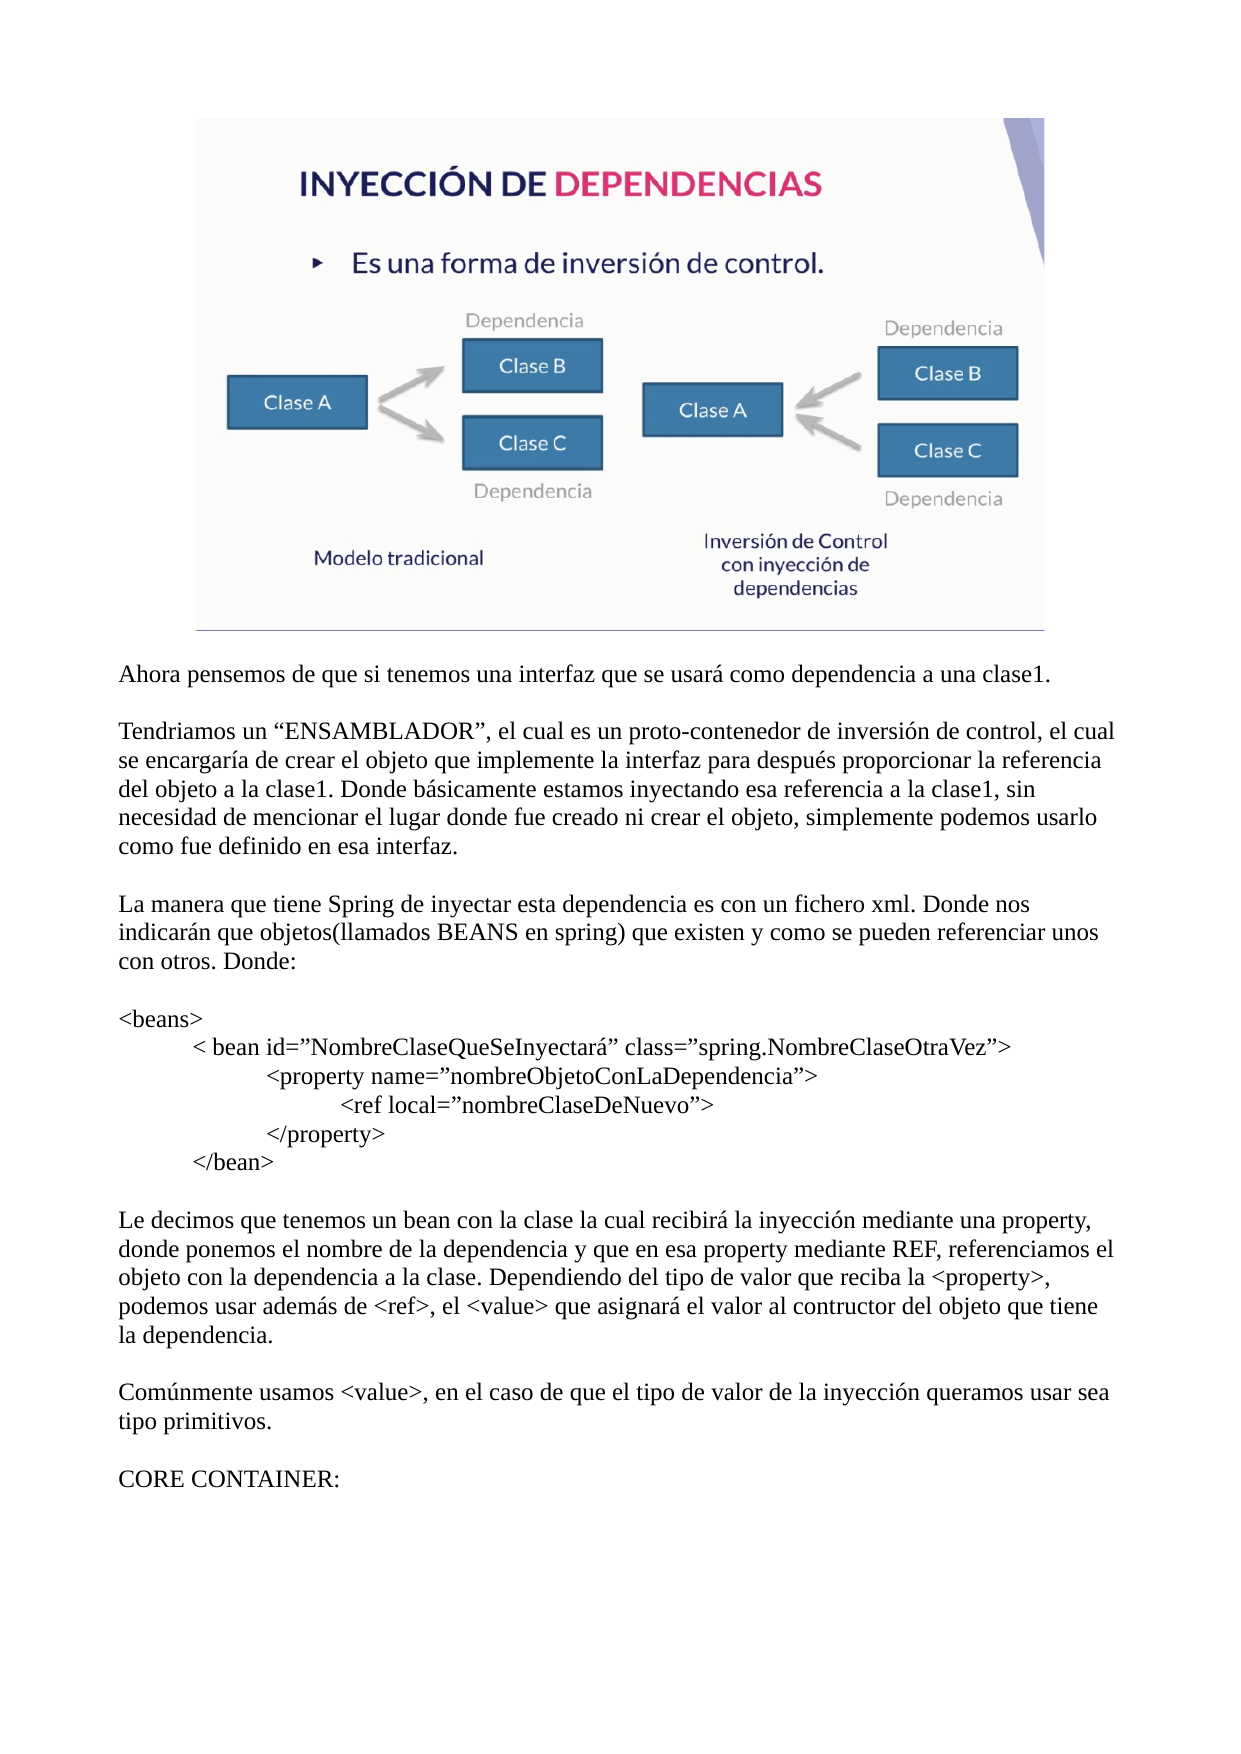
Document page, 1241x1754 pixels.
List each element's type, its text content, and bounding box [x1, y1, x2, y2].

text Ahora pensemos de que si tenemos una interfaz que se usará como dependencia a una clase1. [118, 659, 1122, 687]
text </bean> [118, 1147, 1122, 1176]
text </property> [118, 1119, 1122, 1147]
text <property name=”nombreObjetoConLaDependencia”> [118, 1061, 1122, 1090]
text La manera que tiene Spring de inyectar esta dependencia es con un fichero xml. Donde nos indicarán que objetos(llamados BEANS en spring) que existen y como se pueden referenciar unos con otros. Donde: [118, 889, 1122, 975]
text Tendriamos un “ENSAMBLADOR”, el cual es un proto-contenedor de inversión de control, el cual se encargaría de crear el objeto que implemente la interfaz para después proporcionar la referencia del objeto a la clase1. Donde básicamente estamos inyectando esa referencia a la clase1, sin necesidad de mencionar el lugar donde fue creado ni crear el objeto, simplemente podemos usarlo como fue definido en esa interfaz. [118, 716, 1122, 860]
text <ref local=”nombreClaseDeNuevo”> [118, 1090, 1122, 1119]
text CORE CONTAINER: [118, 1464, 1122, 1492]
text Comúnmente usamos <value>, en el caso de que el tipo de valor de la inyección queramos usar sea tipo primitivos. [118, 1377, 1122, 1435]
text <beans> [118, 1004, 1122, 1032]
text < bean id=”NombreClaseQueSeInyectará” class=”spring.NombreClaseOtraVez”> [118, 1032, 1122, 1061]
text Le decimos que tenemos un bean con la clase la cual recibirá la inyección mediante una property, donde ponemos el nombre de la dependencia y que en esa property mediante REF, referenciamos el objeto con la dependencia a la clase. Dependiendo del tipo de valor que reciba la <property>, podemos usar además de <ref>, el <value> que asignará el valor al contructor del objeto que tiene la dependencia. [118, 1205, 1122, 1349]
